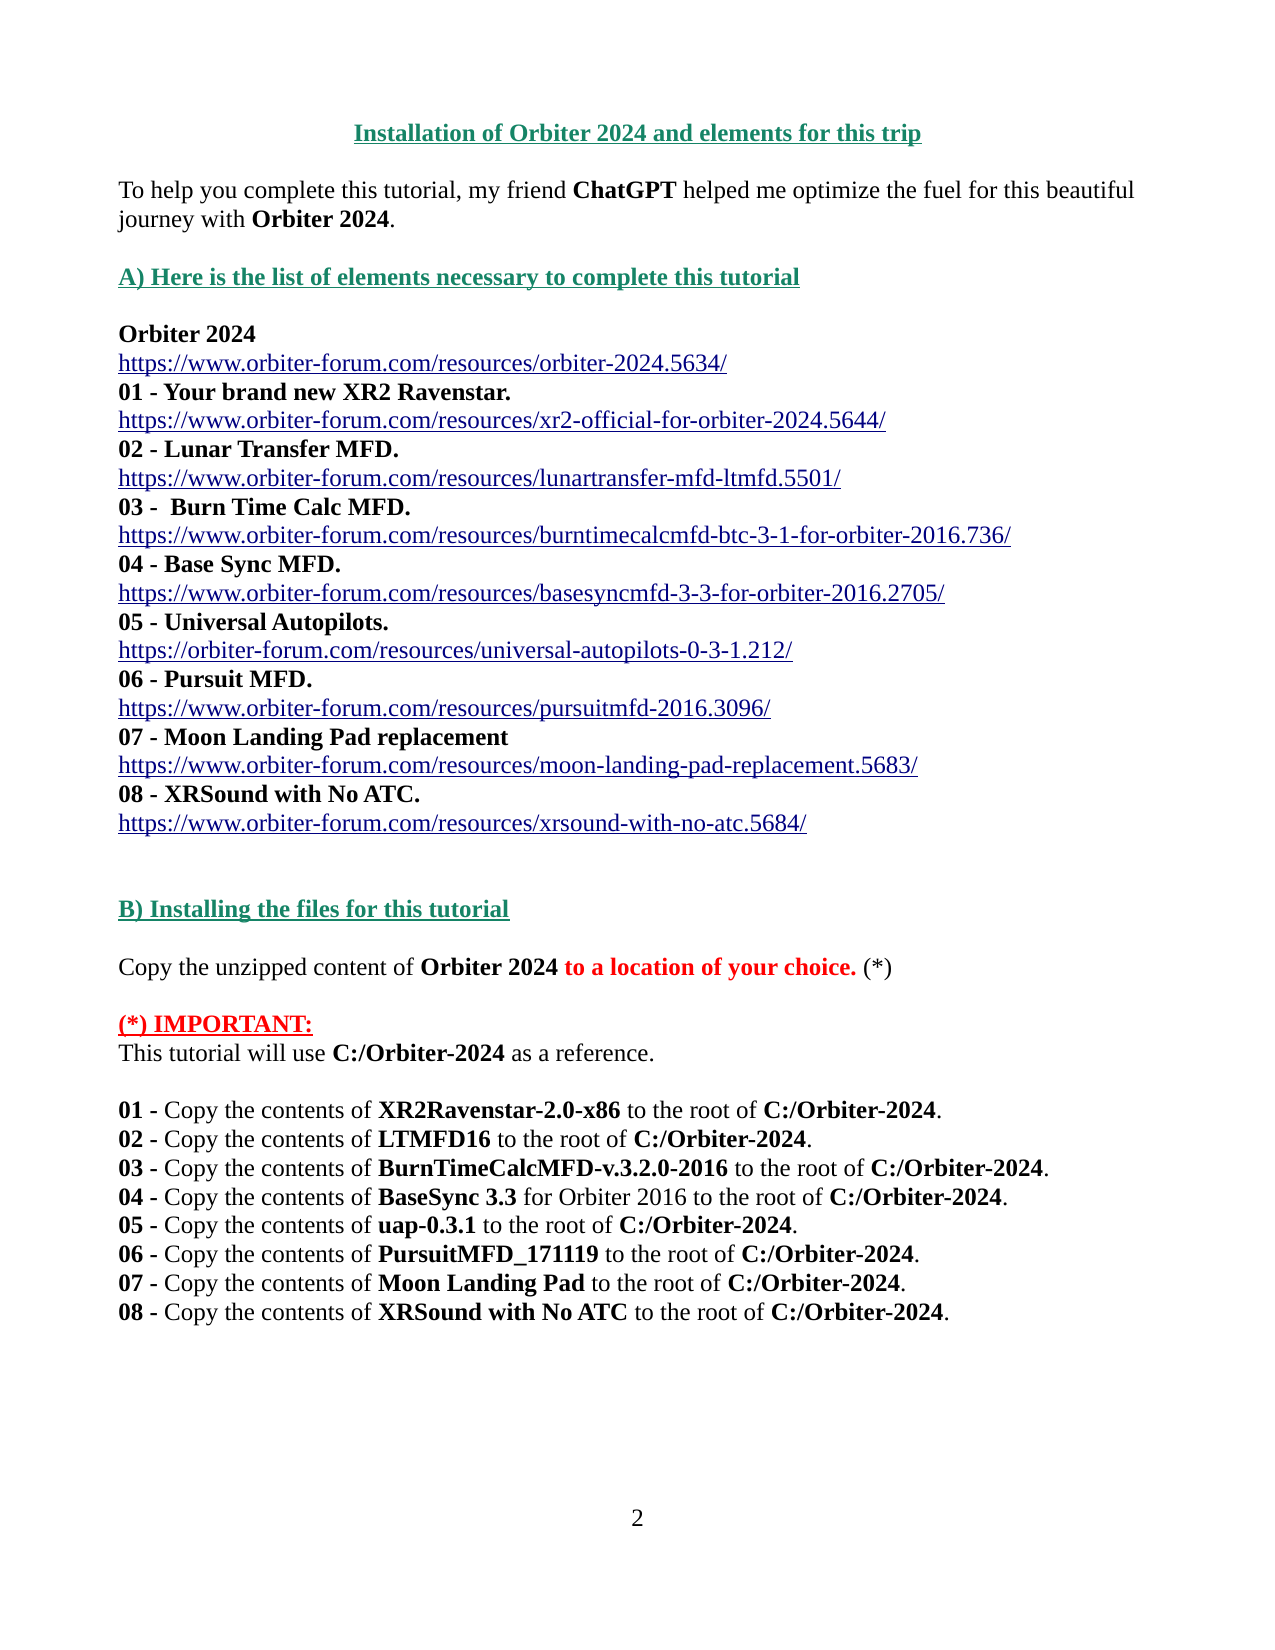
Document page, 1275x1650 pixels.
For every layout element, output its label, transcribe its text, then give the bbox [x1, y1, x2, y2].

text https://orbiter-forum.com/resources/universal-autopilots-0-3-1.212/ [118, 636, 1157, 664]
text 08 - Copy the contents of XRSound with No ATC to the root of C:/Orbiter-2024. [118, 1297, 1157, 1326]
text https://www.orbiter-forum.com/resources/burntimecalcmfd-btc-3-1-for-orbiter-2016.736/ [118, 521, 1157, 549]
text Orbiter 2024 [118, 319, 1157, 348]
text 05 - Copy the contents of uap-0.3.1 to the root of C:/Orbiter-2024. [118, 1211, 1157, 1239]
text 05 - Universal Autopilots. [118, 607, 1157, 636]
text A) Here is the list of elements necessary to complete this tutorial [118, 262, 1157, 291]
text Installation of Orbiter 2024 and elements for this trip [118, 118, 1157, 147]
text https://www.orbiter-forum.com/resources/xrsound-with-no-atc.5684/ [118, 808, 1157, 837]
text 08 - XRSound with No ATC. [118, 779, 1157, 808]
text (*) IMPORTANT: [118, 1009, 1157, 1038]
text https://www.orbiter-forum.com/resources/moon-landing-pad-replacement.5683/ [118, 751, 1157, 779]
text https://www.orbiter-forum.com/resources/lunartransfer-mfd-ltmfd.5501/ [118, 463, 1157, 492]
text B) Installing the files for this tutorial [118, 894, 1157, 923]
text 01 - Your brand new XR2 Ravenstar. [118, 377, 1157, 406]
text 07 - Copy the contents of Moon Landing Pad to the root of C:/Orbiter-2024. [118, 1268, 1157, 1297]
text 07 - Moon Landing Pad replacement [118, 722, 1157, 751]
text https://www.orbiter-forum.com/resources/basesyncmfd-3-3-for-orbiter-2016.2705/ [118, 578, 1157, 607]
text To help you complete this tutorial, my friend ChatGPT helped me optimize the fuel for this beautiful journey with Orbiter 2024. [118, 176, 1157, 233]
text https://www.orbiter-forum.com/resources/xr2-official-for-orbiter-2024.5644/ [118, 406, 1157, 434]
text This tutorial will use C:/Orbiter-2024 as a reference. [118, 1038, 1157, 1067]
text 06 - Copy the contents of PursuitMFD_171119 to the root of C:/Orbiter-2024. [118, 1239, 1157, 1268]
text 03 - Burn Time Calc MFD. [118, 492, 1157, 521]
text 02 - Copy the contents of LTMFD16 to the root of C:/Orbiter-2024. [118, 1124, 1157, 1153]
text 04 - Base Sync MFD. [118, 549, 1157, 578]
text 04 - Copy the contents of BaseSync 3.3 for Orbiter 2016 to the root of C:/Orbiter-2024. [118, 1182, 1157, 1211]
text 02 - Lunar Transfer MFD. [118, 434, 1157, 463]
text 03 - Copy the contents of BurnTimeCalcMFD-v.3.2.0-2016 to the root of C:/Orbiter-2024. [118, 1153, 1157, 1182]
text Copy the unzipped content of Orbiter 2024 to a location of your choice. (*) [118, 952, 1157, 981]
text https://www.orbiter-forum.com/resources/orbiter-2024.5634/ [118, 348, 1157, 377]
text 06 - Pursuit MFD. [118, 664, 1157, 693]
text https://www.orbiter-forum.com/resources/pursuitmfd-2016.3096/ [118, 693, 1157, 722]
text 01 - Copy the contents of XR2Ravenstar-2.0-x86 to the root of C:/Orbiter-2024. [118, 1096, 1157, 1124]
